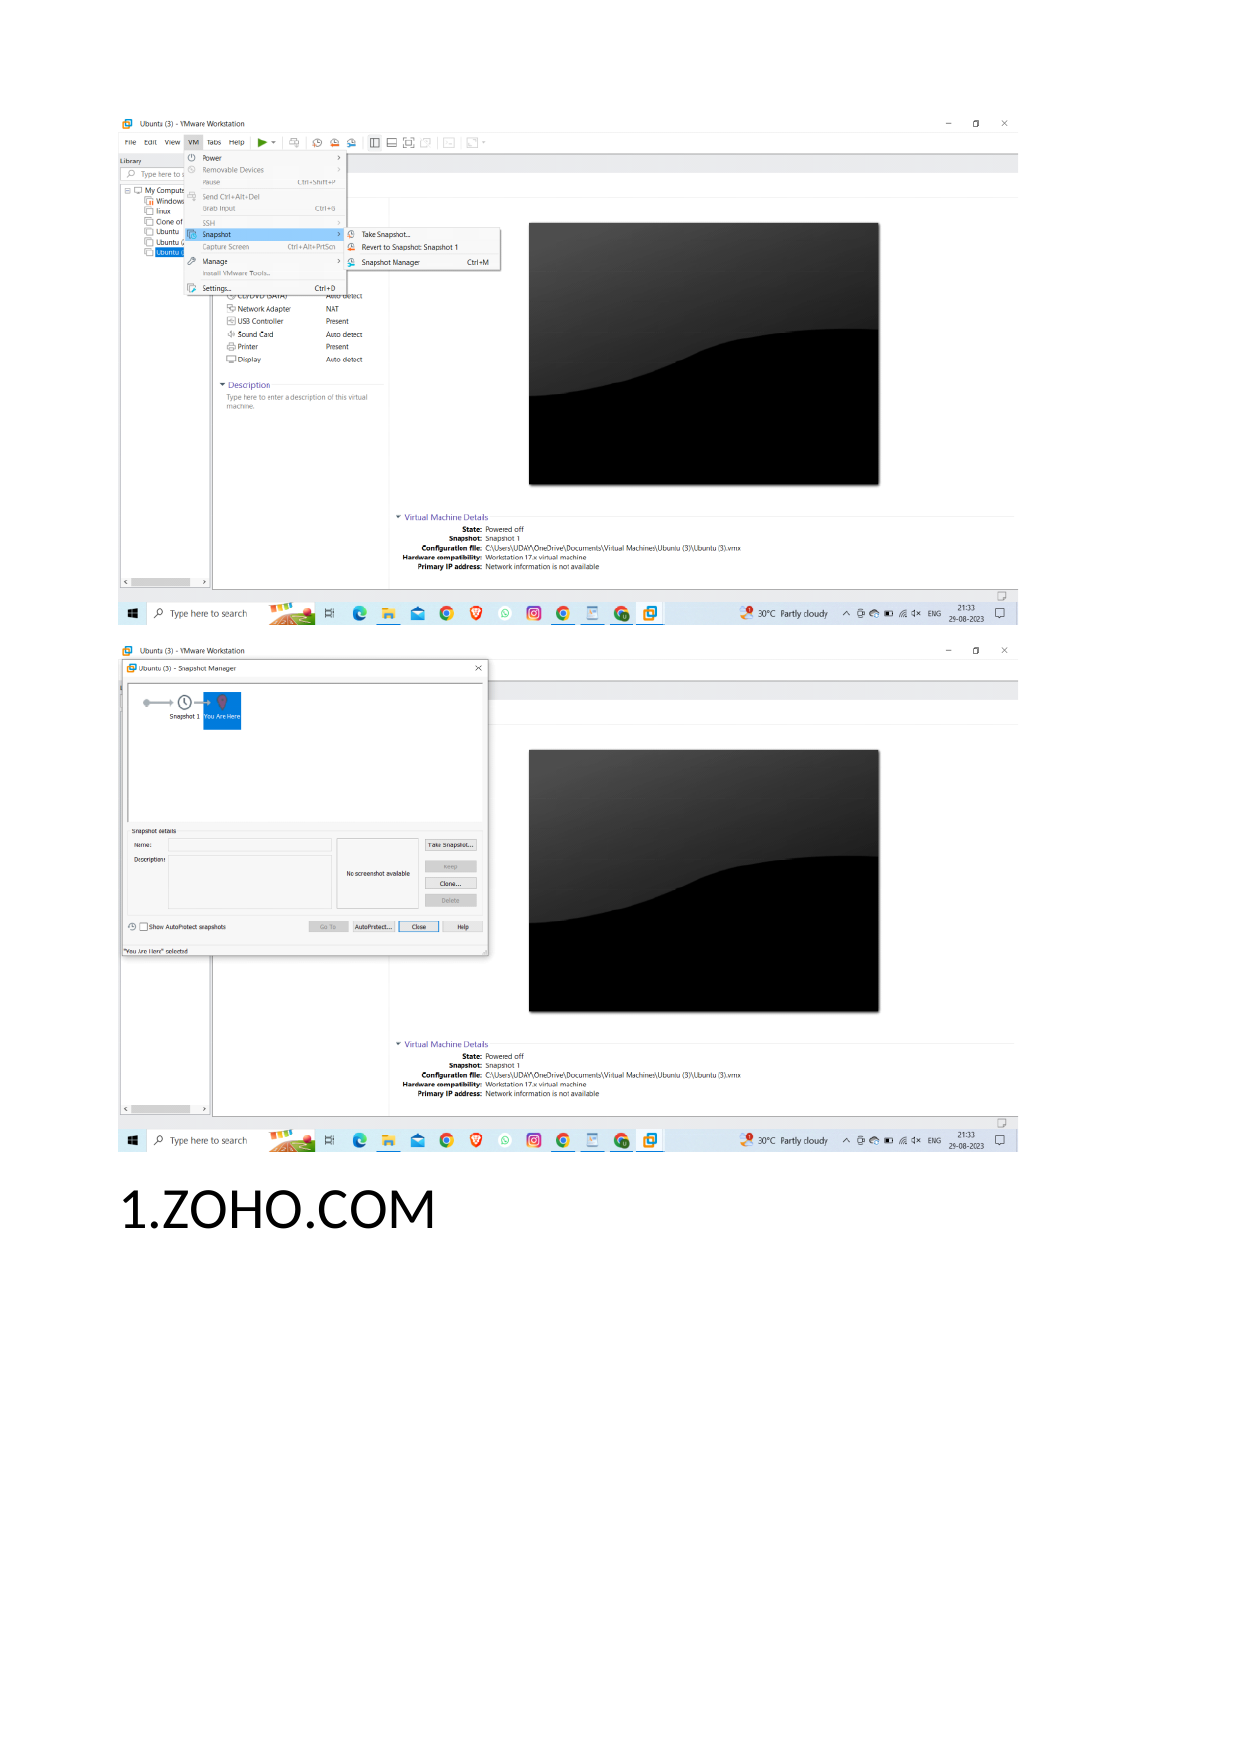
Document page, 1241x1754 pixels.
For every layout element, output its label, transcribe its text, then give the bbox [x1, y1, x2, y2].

text 1.ZOHO.COM [118, 1172, 1122, 1243]
